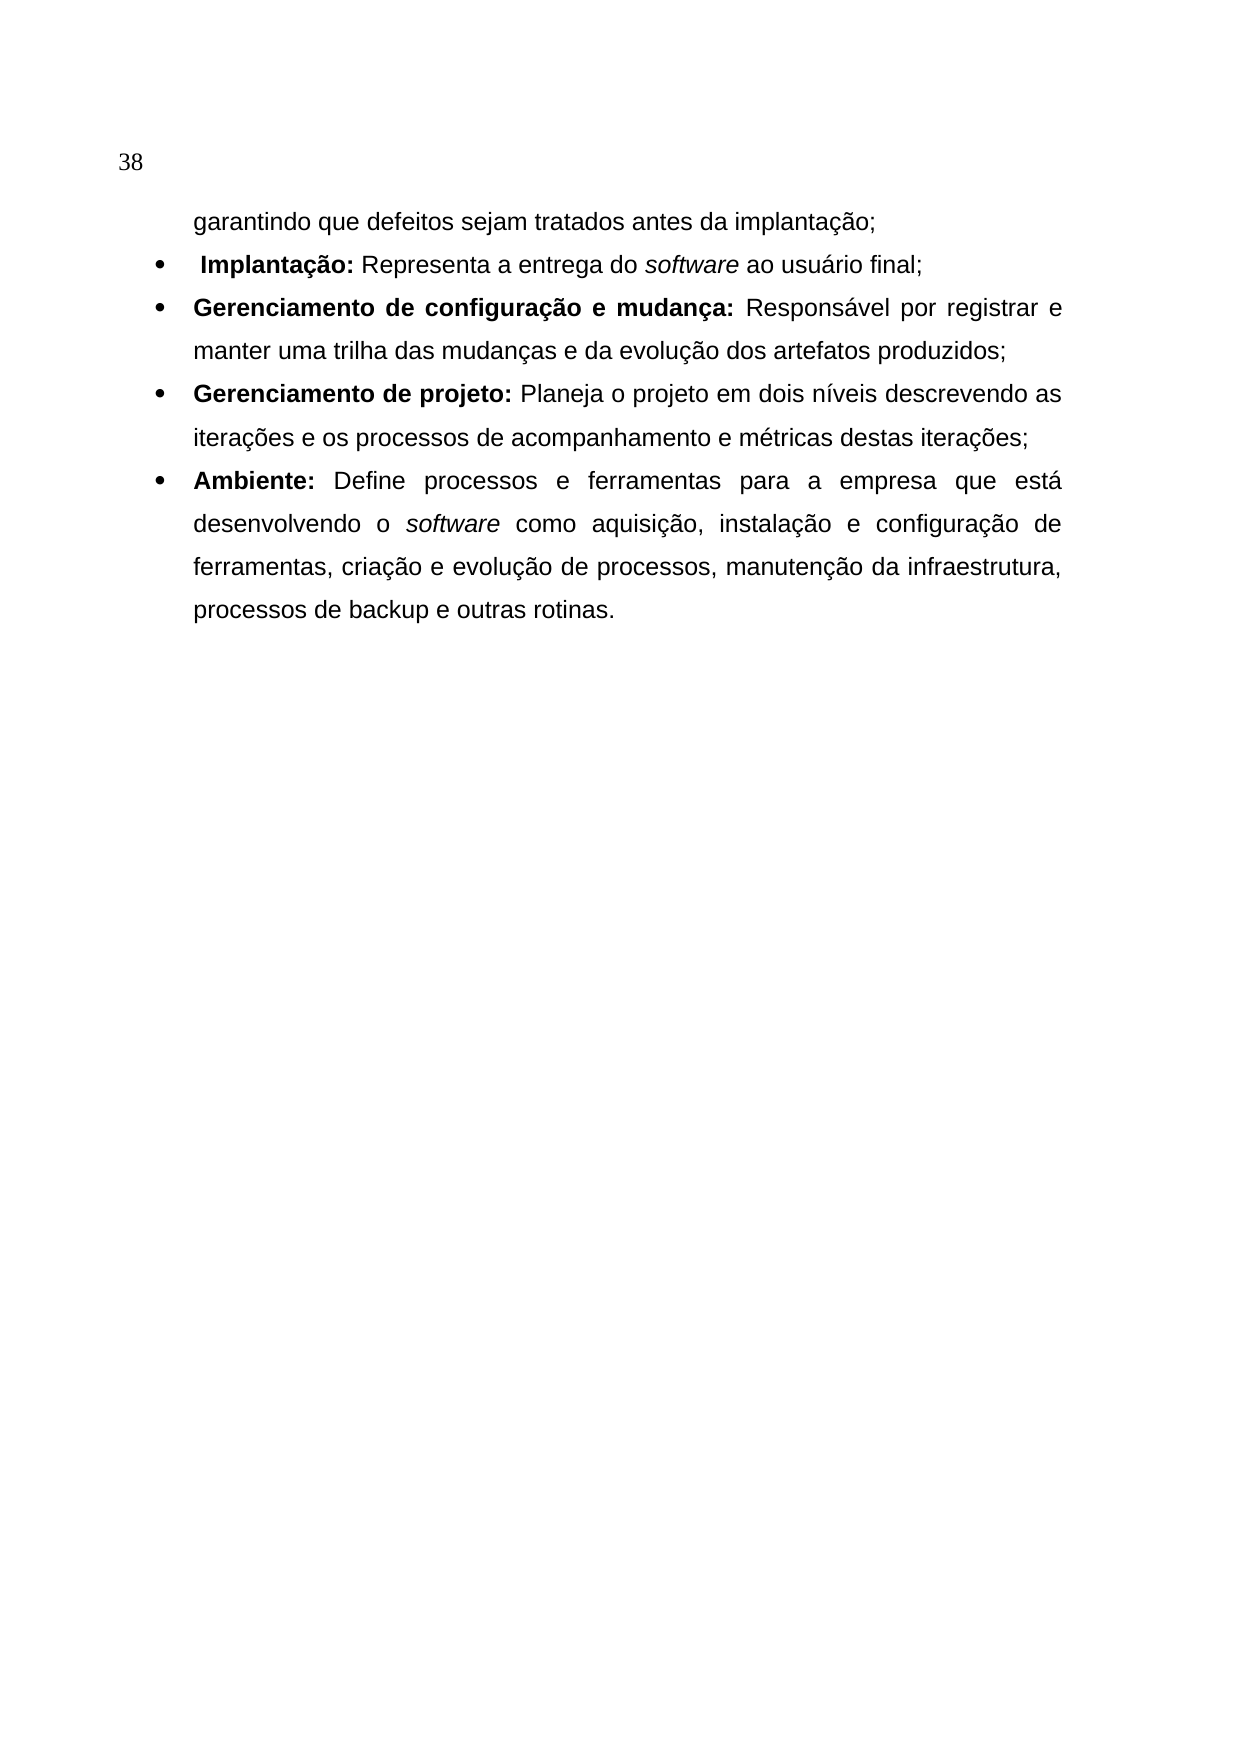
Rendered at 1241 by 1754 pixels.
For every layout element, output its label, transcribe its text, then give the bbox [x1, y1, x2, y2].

list Ambiente: Define processos e ferramentas para a empresa que está desenvolvendo o software como aquisição, instalação e configuração de ferramentas, criação e evolução de processos, manutenção da infraestrutura, processos de backup e outras rotinas. [156, 466, 1063, 624]
list garantindo que defeitos sejam tratados antes da implantação; [156, 207, 1063, 235]
list Gerenciamento de projeto: Planeja o projeto em dois níveis descrevendo as iterações e os processos de acompanhamento e métricas destas iterações; [156, 379, 1063, 451]
list Implantação: Representa a entrega do software ao usuário final; [156, 250, 1063, 279]
list Gerenciamento de configuração e mudança: Responsável por registrar e manter uma trilha das mudanças e da evolução dos artefatos produzidos; [156, 293, 1063, 365]
